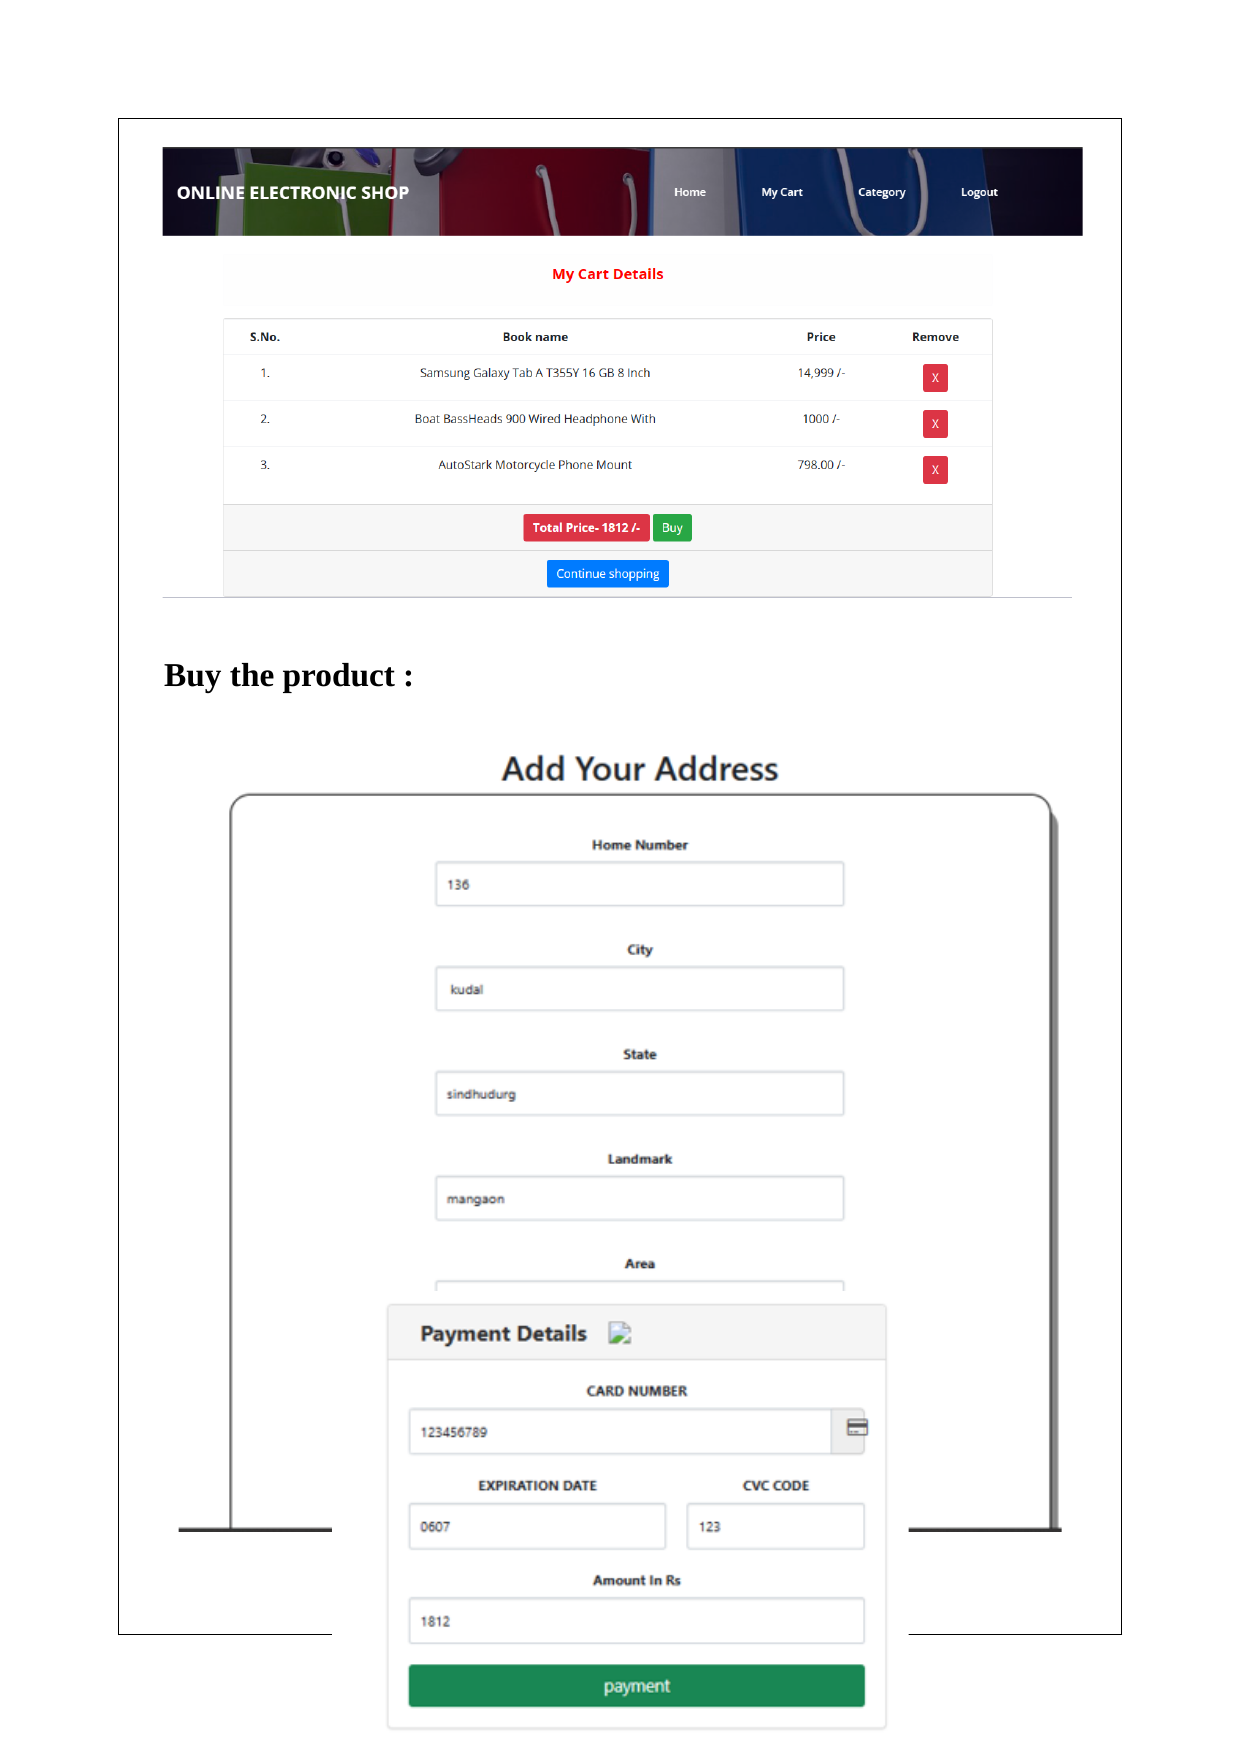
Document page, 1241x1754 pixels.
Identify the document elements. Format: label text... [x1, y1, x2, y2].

picture [178, 743, 1062, 1754]
picture [162, 147, 1083, 618]
text Buy the product : [122, 655, 1118, 693]
